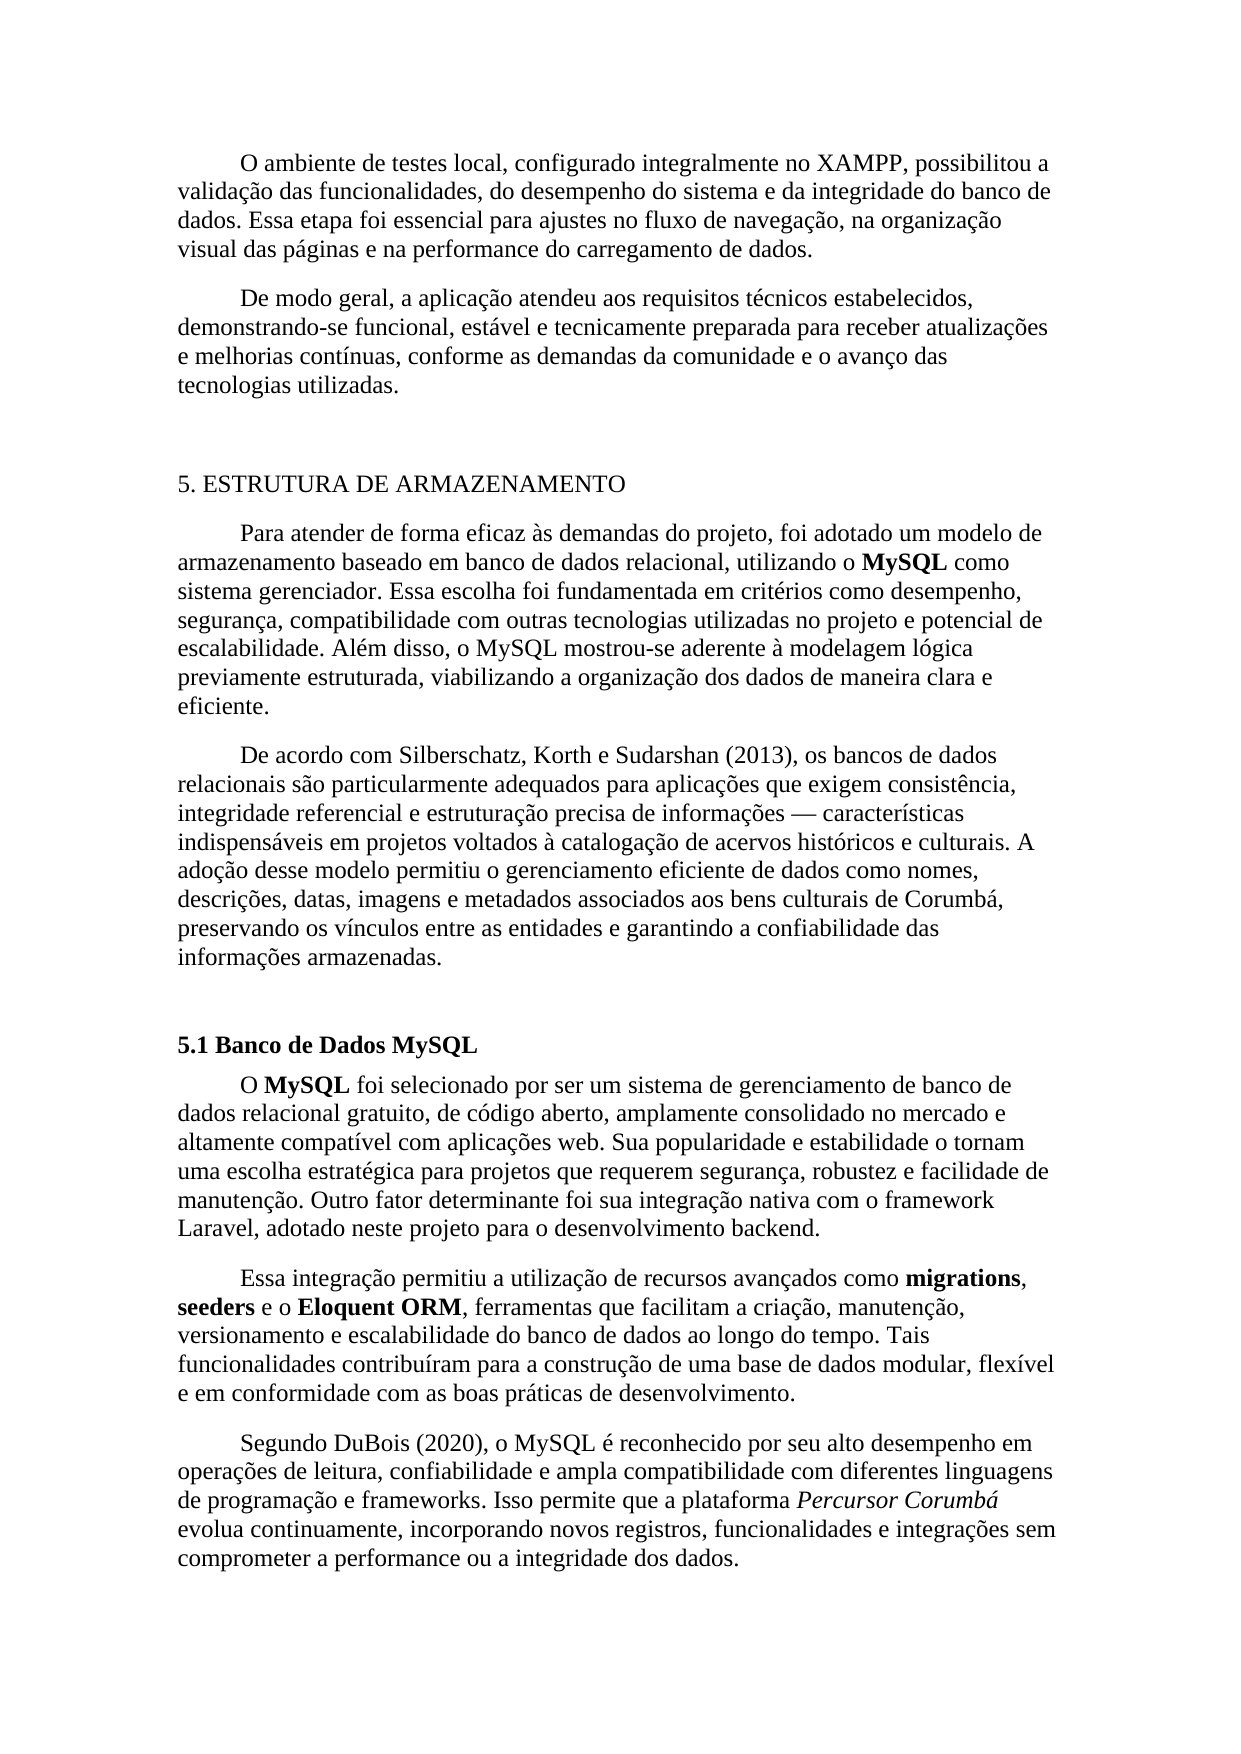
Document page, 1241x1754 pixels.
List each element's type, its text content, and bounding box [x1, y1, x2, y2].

text De acordo com Silberschatz, Korth e Sudarshan (2013), os bancos de dados relacionais são particularmente adequados para aplicações que exigem consistência, integridade referencial e estruturação precisa de informações — características indispensáveis em projetos voltados à catalogação de acervos históricos e culturais. A adoção desse modelo permitiu o gerenciamento eficiente de dados como nomes, descrições, datas, imagens e metadados associados aos bens culturais de Corumbá, preservando os vínculos entre as entidades e garantindo a confiabilidade das informações armazenadas. [177, 741, 1063, 971]
text O ambiente de testes local, configurado integralmente no XAMPP, possibilitou a validação das funcionalidades, do desempenho do sistema e da integridade do banco de dados. Essa etapa foi essencial para ajustes no fluxo de navegação, na organização visual das páginas e na performance do carregamento de dados. [177, 148, 1063, 263]
text 5. ESTRUTURA DE ARMAZENAMENTO [177, 469, 1063, 498]
text Essa integração permitiu a utilização de recursos avançados como migrations, seeders e o Eloquent ORM, ferramentas que facilitam a criação, manutenção, versionamento e escalabilidade do banco de dados ao longo do tempo. Tais funcionalidades contribuíram para a construção de uma base de dados modular, flexível e em conformidade com as boas práticas de desenvolvimento. [177, 1263, 1063, 1407]
text O MySQL foi selecionado por ser um sistema de gerenciamento de banco de dados relacional gratuito, de código aberto, amplamente consolidado no mercado e altamente compatível com aplicações web. Sua popularidade e estabilidade o tornam uma escolha estratégica para projetos que requerem segurança, robustez e facilidade de manutenção. Outro fator determinante foi sua integração nativa com o framework Laravel, adotado neste projeto para o desenvolvimento backend. [177, 1070, 1063, 1242]
text 5.1 Banco de Dados MySQL [177, 1031, 1063, 1059]
text De modo geral, a aplicação atendeu aos requisitos técnicos estabelecidos, demonstrando-se funcional, estável e tecnicamente preparada para receber atualizações e melhorias contínuas, conforme as demandas da comunidade e o avanço das tecnologias utilizadas. [177, 283, 1063, 398]
text Segundo DuBois (2020), o MySQL é reconhecido por seu alto desempenho em operações de leitura, confiabilidade e ampla compatibilidade com diferentes linguagens de programação e frameworks. Isso permite que a plataforma Percursor Corumbá evolua continuamente, incorporando novos registros, funcionalidades e integrações sem comprometer a performance ou a integridade dos dados. [177, 1428, 1063, 1571]
text Para atender de forma eficaz às demandas do projeto, foi adotado um modelo de armazenamento baseado em banco de dados relacional, utilizando o MySQL como sistema gerenciador. Essa escolha foi fundamentada em critérios como desempenho, segurança, compatibilidade com outras tecnologias utilizadas no projeto e potencial de escalabilidade. Além disso, o MySQL mostrou-se aderente à modelagem lógica previamente estruturada, viabilizando a organização dos dados de maneira clara e eficiente. [177, 518, 1063, 720]
